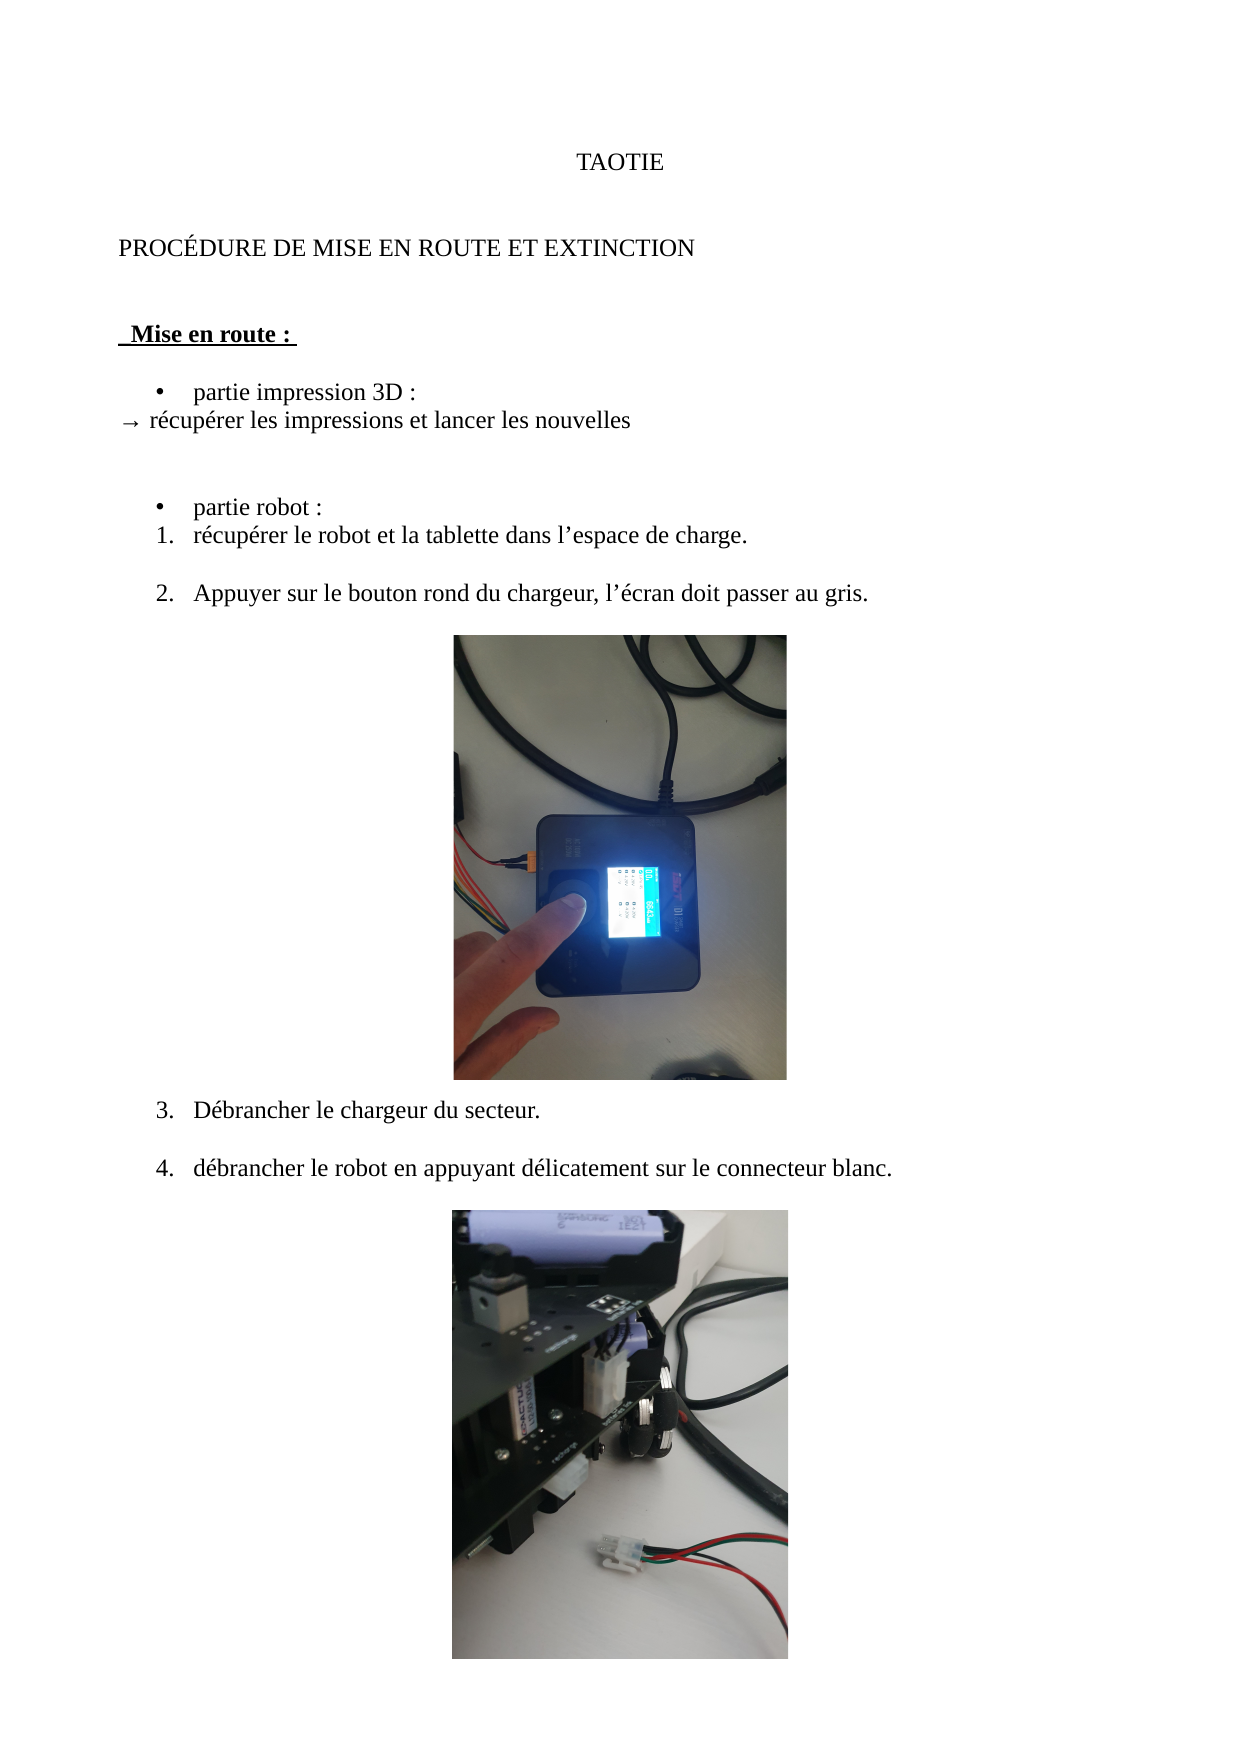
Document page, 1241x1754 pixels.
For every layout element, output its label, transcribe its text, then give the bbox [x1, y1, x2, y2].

list débrancher le robot en appuyant délicatement sur le connecteur blanc. [156, 1153, 1122, 1182]
picture [453, 635, 787, 1080]
text _Mise en route : [118, 319, 1122, 348]
list Appuyer sur le bouton rond du chargeur, l’écran doit passer au gris. [156, 578, 1122, 607]
list Débrancher le chargeur du secteur. [156, 1096, 1122, 1124]
list partie impression 3D : [156, 377, 1122, 406]
list partie robot : [156, 492, 1122, 521]
text → récupérer les impressions et lancer les nouvelles [118, 406, 1122, 434]
picture [452, 1210, 789, 1659]
text TAOTIE [118, 147, 1122, 176]
list récupérer le robot et la tablette dans l’espace de charge. [156, 521, 1122, 549]
text PROCÉDURE DE MISE EN ROUTE ET EXTINCTION [118, 233, 1122, 262]
